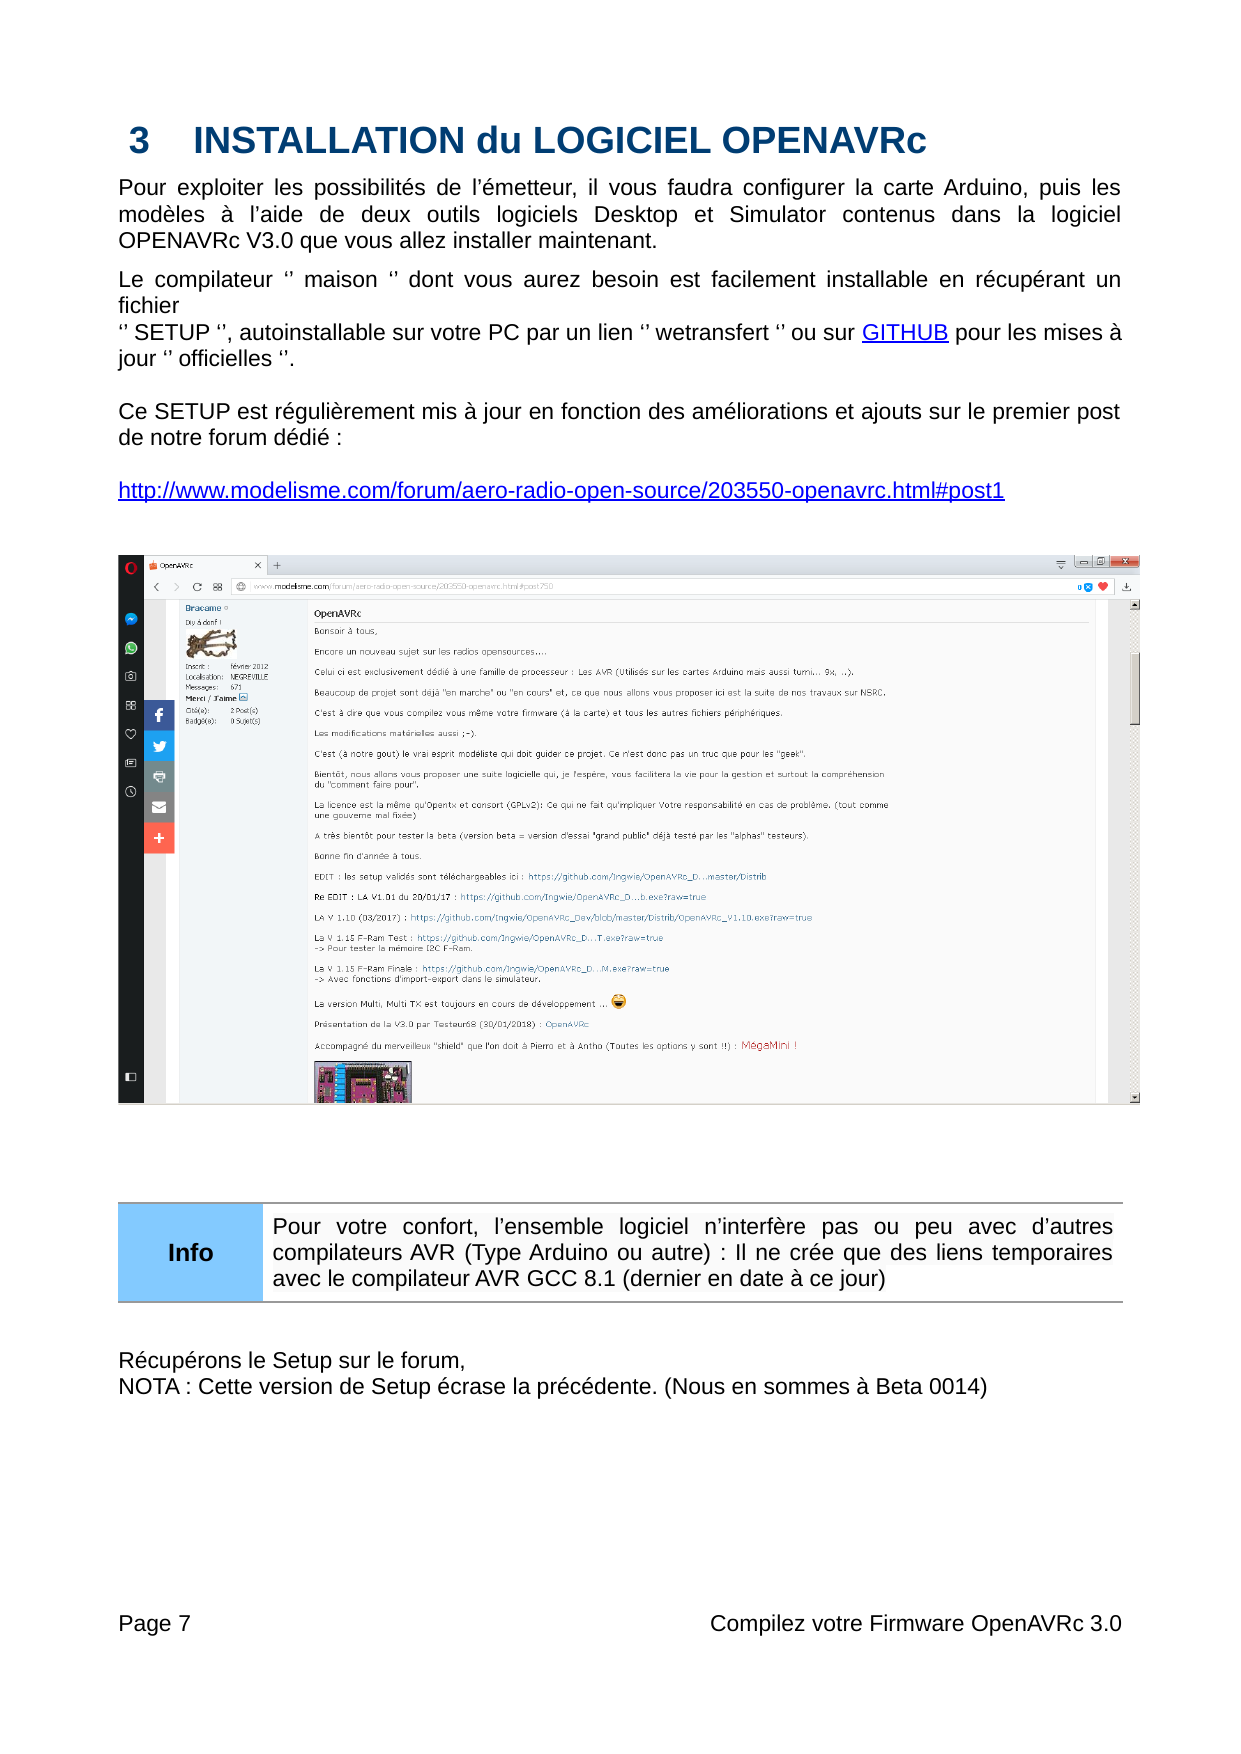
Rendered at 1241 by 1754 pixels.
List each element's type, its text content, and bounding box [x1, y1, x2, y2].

text http://www.modelisme.com/forum/aero-radio-open-source/203550-openavrc.html#post1 [118, 477, 1122, 503]
text NOTA : Cette version de Setup écrase la précédente. (Nous en sommes à Beta 0014) [118, 1373, 1122, 1399]
text Ce SETUP est régulièrement mis à jour en fonction des améliorations et ajouts sur le premier post de notre forum dédié : [118, 398, 1122, 450]
text Le compilateur ‘’ maison ‘’ dont vous aurez besoin est facilement installable en récupérant un fichier [118, 266, 1122, 318]
table_header Pour votre confort, l’ensemble logiciel n’interfère pas ou peu avec d’autres compilateurs AVR (Type Arduino ou autre) : Il ne crée que des liens temporaires avec le compilateur AVR GCC 8.1 (dernier en date à ce jour) [264, 1204, 1122, 1301]
picture [118, 555, 1140, 1105]
subtitle INSTALLATION du LOGICIEL OPENAVRc [118, 118, 1122, 162]
table_header Info [118, 1204, 263, 1301]
text Récupérons le Setup sur le forum, [118, 1347, 1122, 1373]
text Pour exploiter les possibilités de l’émetteur, il vous faudra configurer la carte Arduino, puis les modèles à l’aide de deux outils logiciels Desktop et Simulator contenus dans la logiciel OPENAVRc V3.0 que vous allez installer maintenant. [118, 174, 1122, 253]
text ‘’ SETUP ‘’, autoinstallable sur votre PC par un lien ‘’ wetransfert ‘’ ou sur GITHUB pour les mises à jour ‘’ officielles ‘’. [118, 318, 1122, 371]
